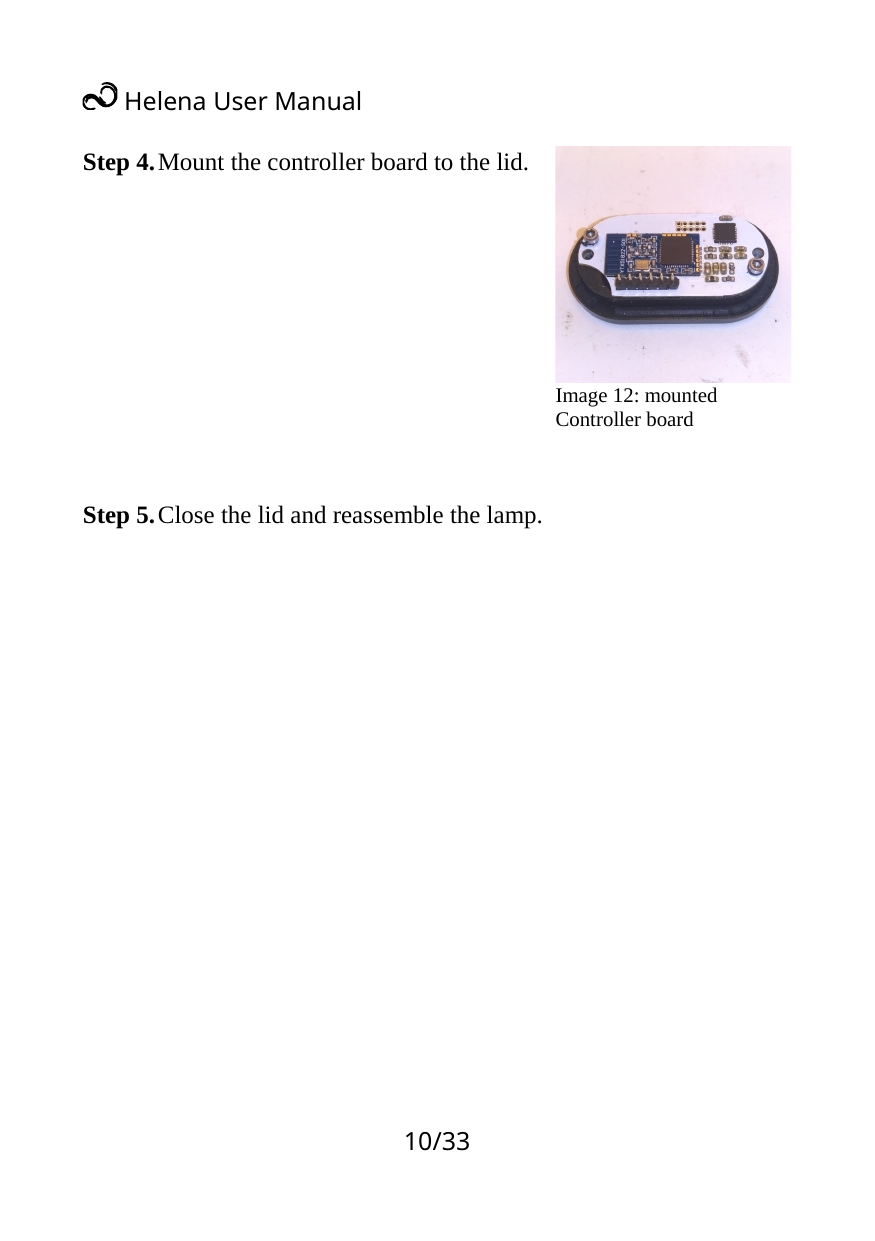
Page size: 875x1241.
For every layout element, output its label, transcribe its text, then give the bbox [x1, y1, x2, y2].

list Mount the controller board to the lid. [83, 147, 555, 431]
picture [555, 146, 792, 383]
list Close the lid and reassemble the lamp. [83, 500, 791, 529]
list Image 12: mounted Controller board [555, 383, 791, 431]
